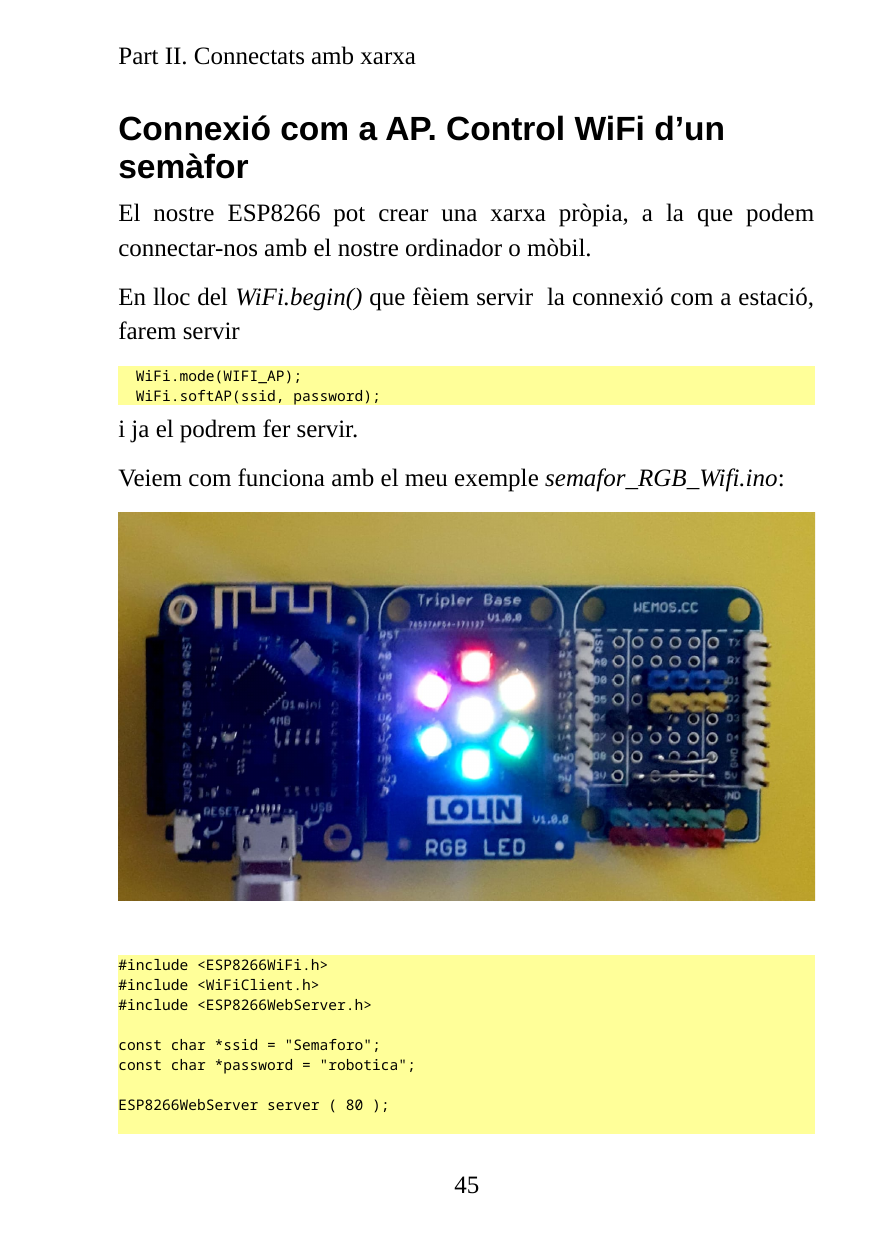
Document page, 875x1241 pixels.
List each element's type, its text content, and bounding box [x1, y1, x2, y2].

text #include <ESP8266WiFi.h> [118, 955, 815, 975]
text En lloc del WiFi.begin() que fèiem servir la connexió com a estació, farem servir [118, 282, 815, 345]
text #include <WiFiClient.h> [118, 975, 815, 995]
text #include <ESP8266WebServer.h> [118, 995, 815, 1015]
text i ja el podrem fer servir. [118, 414, 815, 443]
picture [118, 512, 815, 901]
subtitle Connexió com a AP. Control WiFi d’un semàfor [118, 109, 815, 186]
text const char *password = "robotica"; [118, 1054, 815, 1074]
text ESP8266WebServer server ( 80 ); [118, 1094, 815, 1114]
text Veiem com funciona amb el meu exemple semafor_RGB_Wifi.ino: [118, 463, 815, 492]
text El nostre ESP8266 pot crear una xarxa pròpia, a la que podem connectar-nos amb el nostre ordinador o mòbil. [118, 198, 815, 262]
text WiFi.mode(WIFI_AP); [118, 366, 815, 385]
text const char *ssid = "Semaforo"; [118, 1034, 815, 1054]
text WiFi.softAP(ssid, password); [118, 385, 815, 405]
